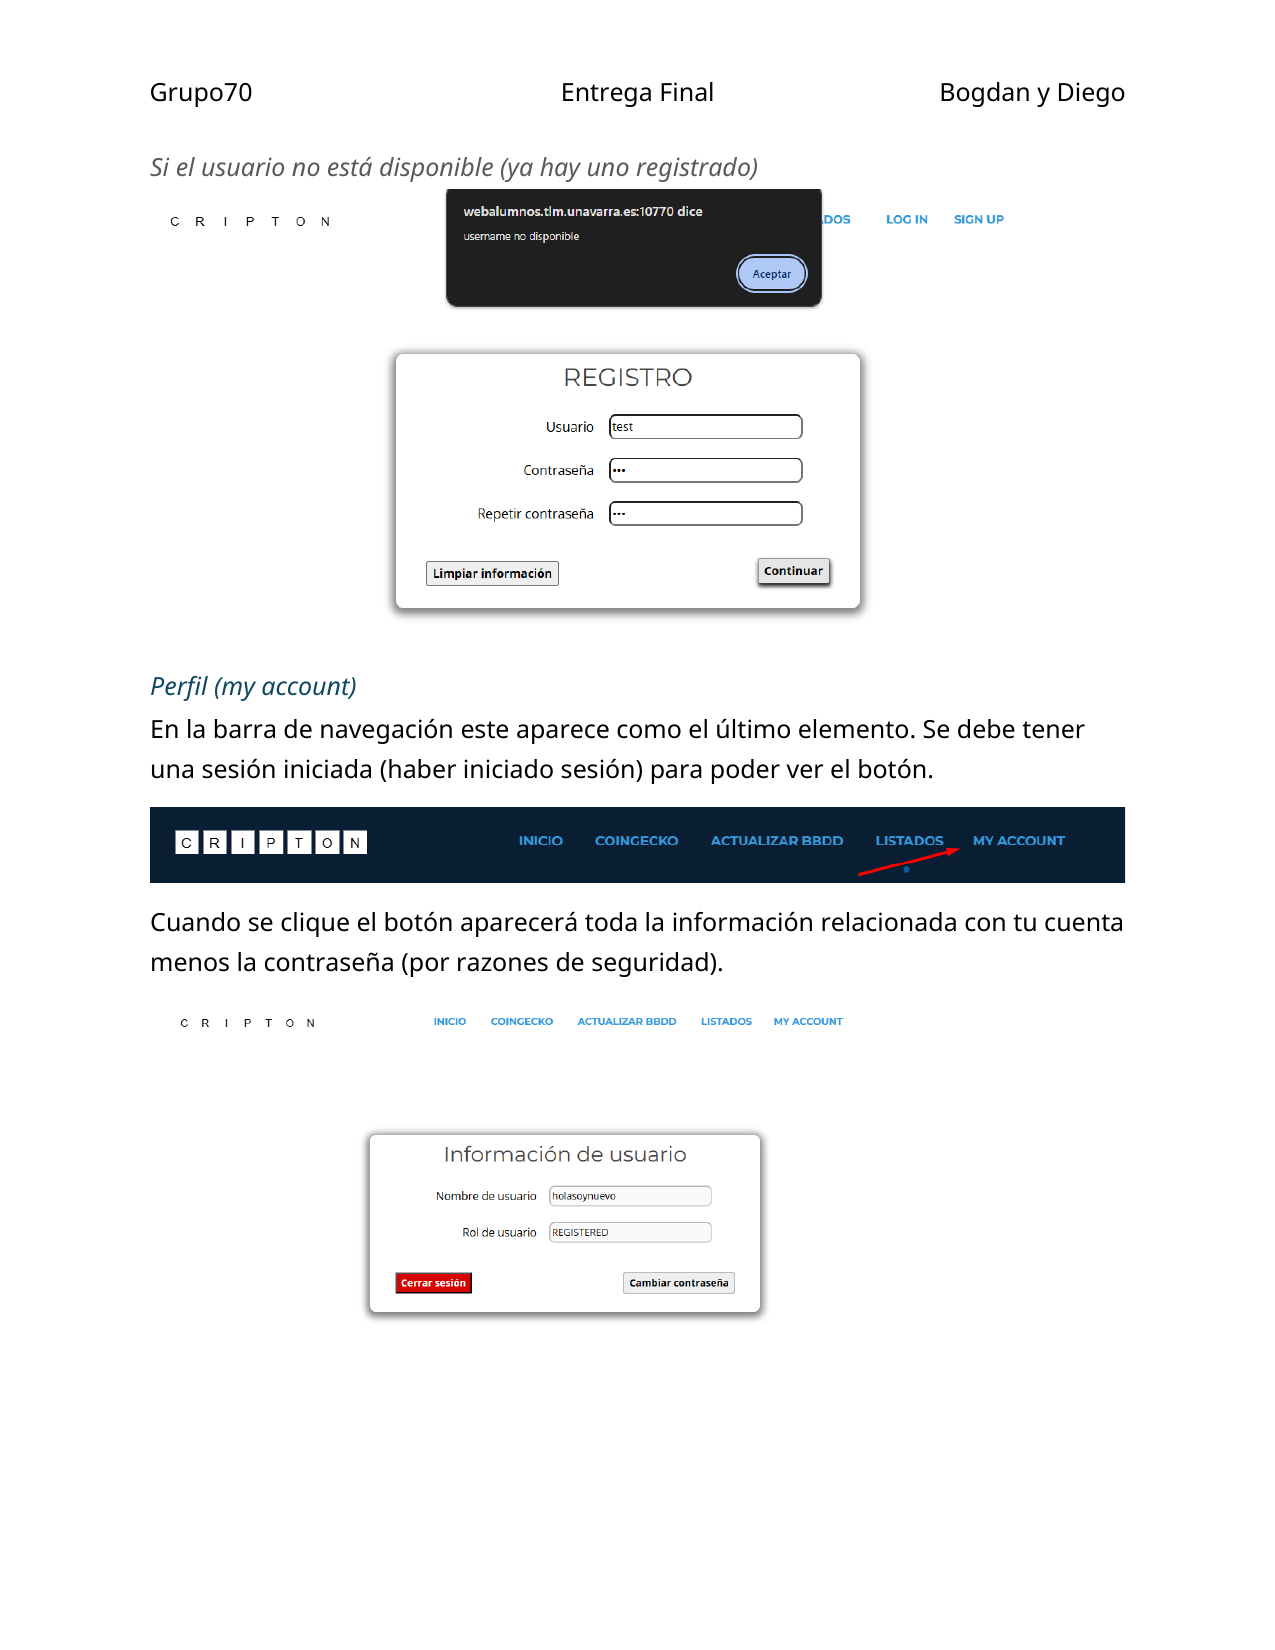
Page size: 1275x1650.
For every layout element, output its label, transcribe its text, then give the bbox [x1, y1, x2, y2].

subtitle Perfil (my account) [150, 668, 1125, 702]
subtitle Si el usuario no está disponible (ya hay uno registrado) [150, 150, 1125, 184]
text En la barra de navegación este aparece como el último elemento. Se debe tener una sesión iniciada (haber iniciado sesión) para poder ver el botón. [150, 712, 1125, 786]
text Cuando se clique el botón aparecerá toda la información relacionada con tu cuenta menos la contraseña (por razones de seguridad). [150, 905, 1125, 978]
